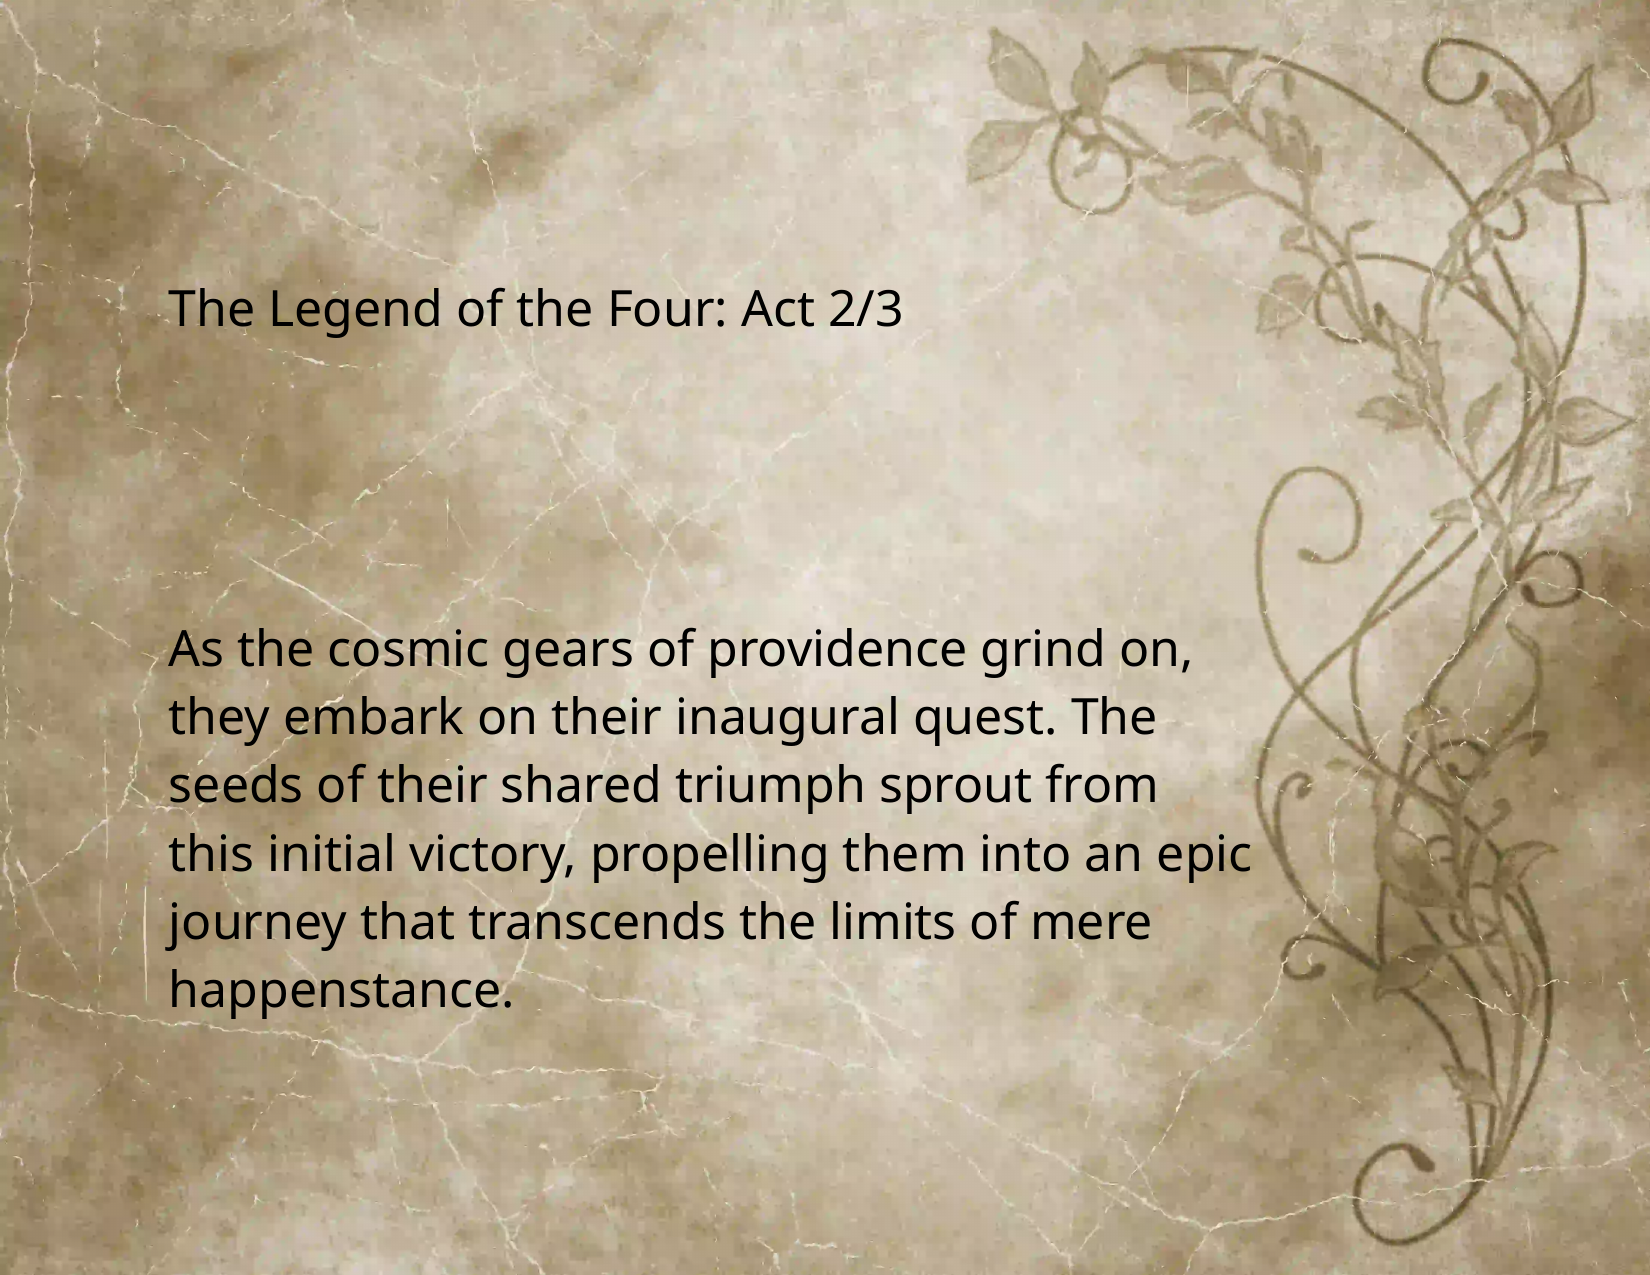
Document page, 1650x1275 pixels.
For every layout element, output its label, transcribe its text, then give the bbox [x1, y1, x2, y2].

text The Legend of the Four: Act 2/3 [169, 272, 1256, 341]
picture [0, 0, 1650, 1275]
text As the cosmic gears of providence grind on, they embark on their inaugural quest. The seeds of their shared triumph sprout from this initial victory, propelling them into an epic journey that transcends the limits of mere happenstance. [169, 613, 1256, 1022]
